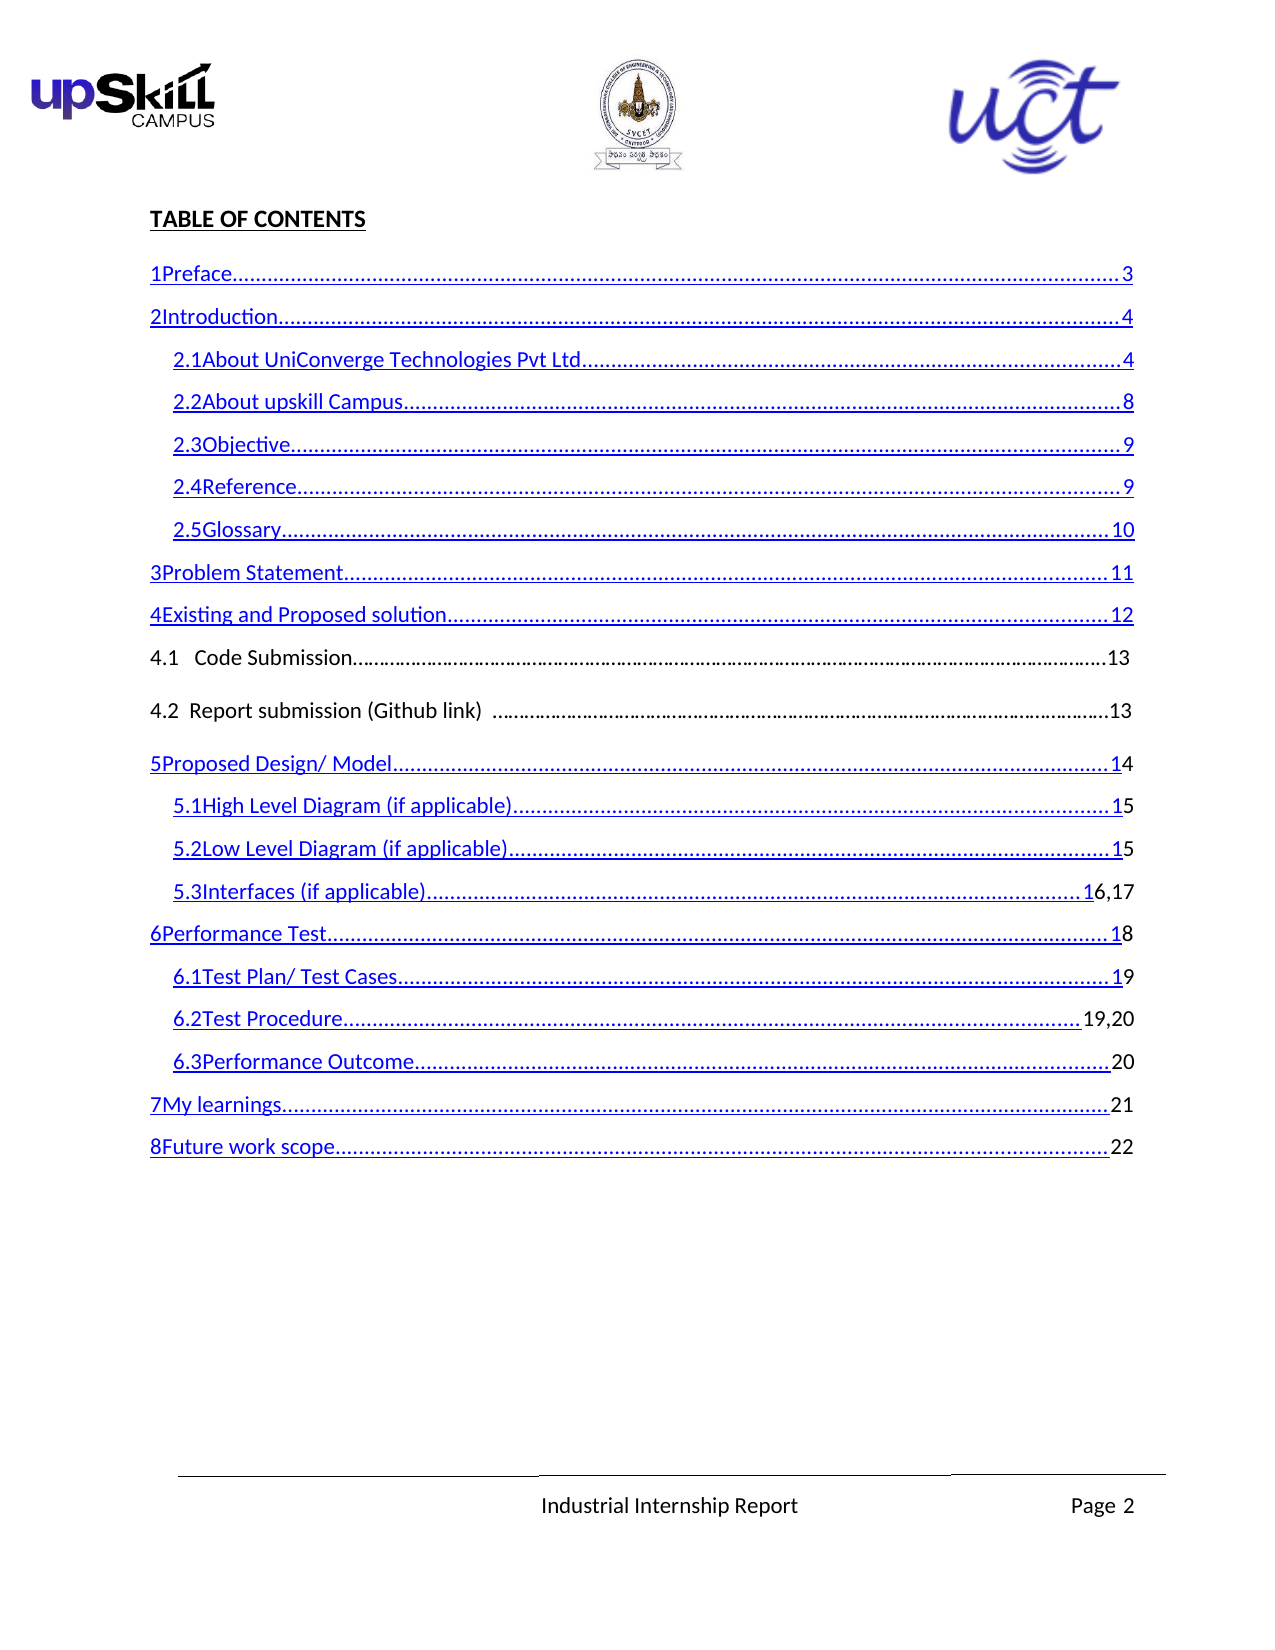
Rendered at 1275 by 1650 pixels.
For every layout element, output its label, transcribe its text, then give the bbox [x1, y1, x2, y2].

text 2.5 Glossary 10 [173, 515, 1134, 539]
text 2.4 Reference 9 [173, 472, 1134, 497]
text 1 Preface 3 [150, 259, 1134, 287]
text 2.2 About upskill Campus 8 [173, 387, 1134, 411]
text 4.1 Code Submission……………………………………………………………………………………………………………………………..13 [150, 643, 1134, 671]
text 6.1 Test Plan/ Test Cases 19 [173, 962, 1134, 990]
text 8 Future work scope 22 [150, 1132, 1134, 1160]
text 5.2 Low Level Diagram (if applicable) 15 [173, 834, 1134, 862]
text 2 Introduction 4 [150, 302, 1134, 330]
text 7 My learnings 21 [150, 1090, 1134, 1118]
text 3 Problem Statement 11 [150, 558, 1134, 582]
text 5.3 Interfaces (if applicable) 16,17 [173, 877, 1134, 905]
text 4.2 Report submission (Github link) ………………………………………………………………………………………………………13 [150, 696, 1134, 724]
text 5 Proposed Design/ Model 14 [150, 749, 1134, 777]
text 6.2 Test Procedure 19,20 [173, 1004, 1134, 1033]
text 2.3 Objective 9 [173, 430, 1134, 454]
text TABLE OF CONTENTS [150, 204, 1134, 234]
text 6.3 Performance Outcome 20 [173, 1047, 1134, 1075]
text 5.1 High Level Diagram (if applicable) 15 [173, 792, 1134, 819]
text 6 Performance Test 18 [150, 919, 1134, 947]
text 2.1 About UniConverge Technologies Pvt Ltd 4 [173, 345, 1134, 369]
text 4 Existing and Proposed solution 12 [150, 600, 1134, 624]
